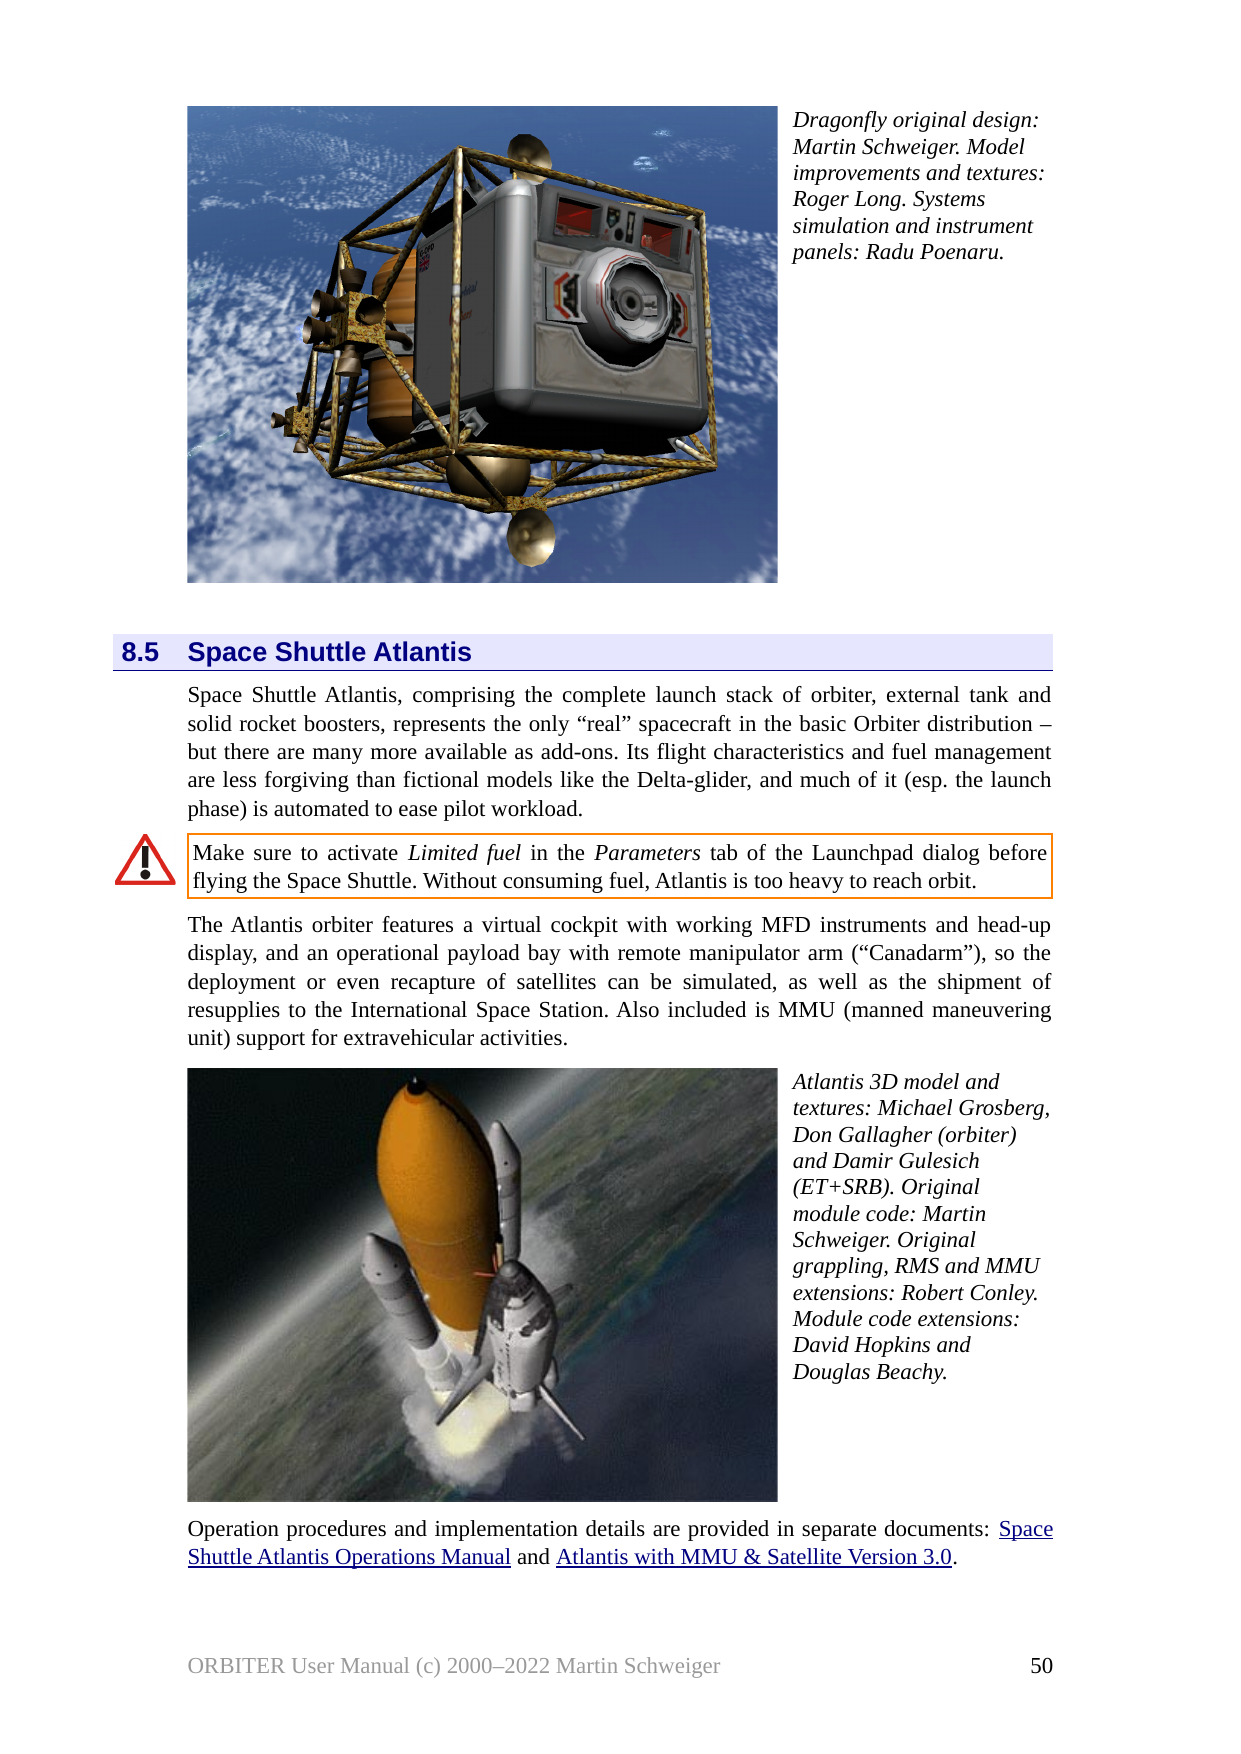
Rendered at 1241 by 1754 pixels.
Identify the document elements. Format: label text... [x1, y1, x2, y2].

text Operation procedures and implementation details are provided in separate documents: Space Shuttle Atlantis Operations Manual and Atlantis with MMU & Satellite Version 3.0. [187, 1062, 1053, 1571]
subtitle Space Shuttle Atlantis [113, 634, 1053, 670]
picture [187, 1068, 778, 1502]
picture [187, 106, 778, 583]
text Space Shuttle Atlantis, comprising the complete launch stack of orbiter, external tank and solid rocket boosters, represents the only “real” spacecraft in the basic Orbiter distribution – but there are many more available as add-ons. Its flight characteristics and fuel management are less forgiving than fictional models like the Delta-glider, and much of it (esp. the launch phase) is automated to ease pilot workload. [187, 680, 1053, 822]
text Make sure to activate Limited fuel in the Parameters tab of the Launchpad dialog before flying the Space Shuttle. Without consuming fuel, Atlantis is too heavy to reach orbit. [189, 835, 1051, 897]
text The Atlantis orbiter features a virtual cockpit with working MFD instruments and head-up display, and an operational payload bay with remote manipulator arm (“Canadarm”), so the deployment or even recapture of satellites can be simulated, as well as the shipment of resupplies to the International Space Station. Also included is MMU (manned maneuvering unit) support for extravehicular activities. [187, 910, 1053, 1051]
picture [115, 834, 176, 885]
